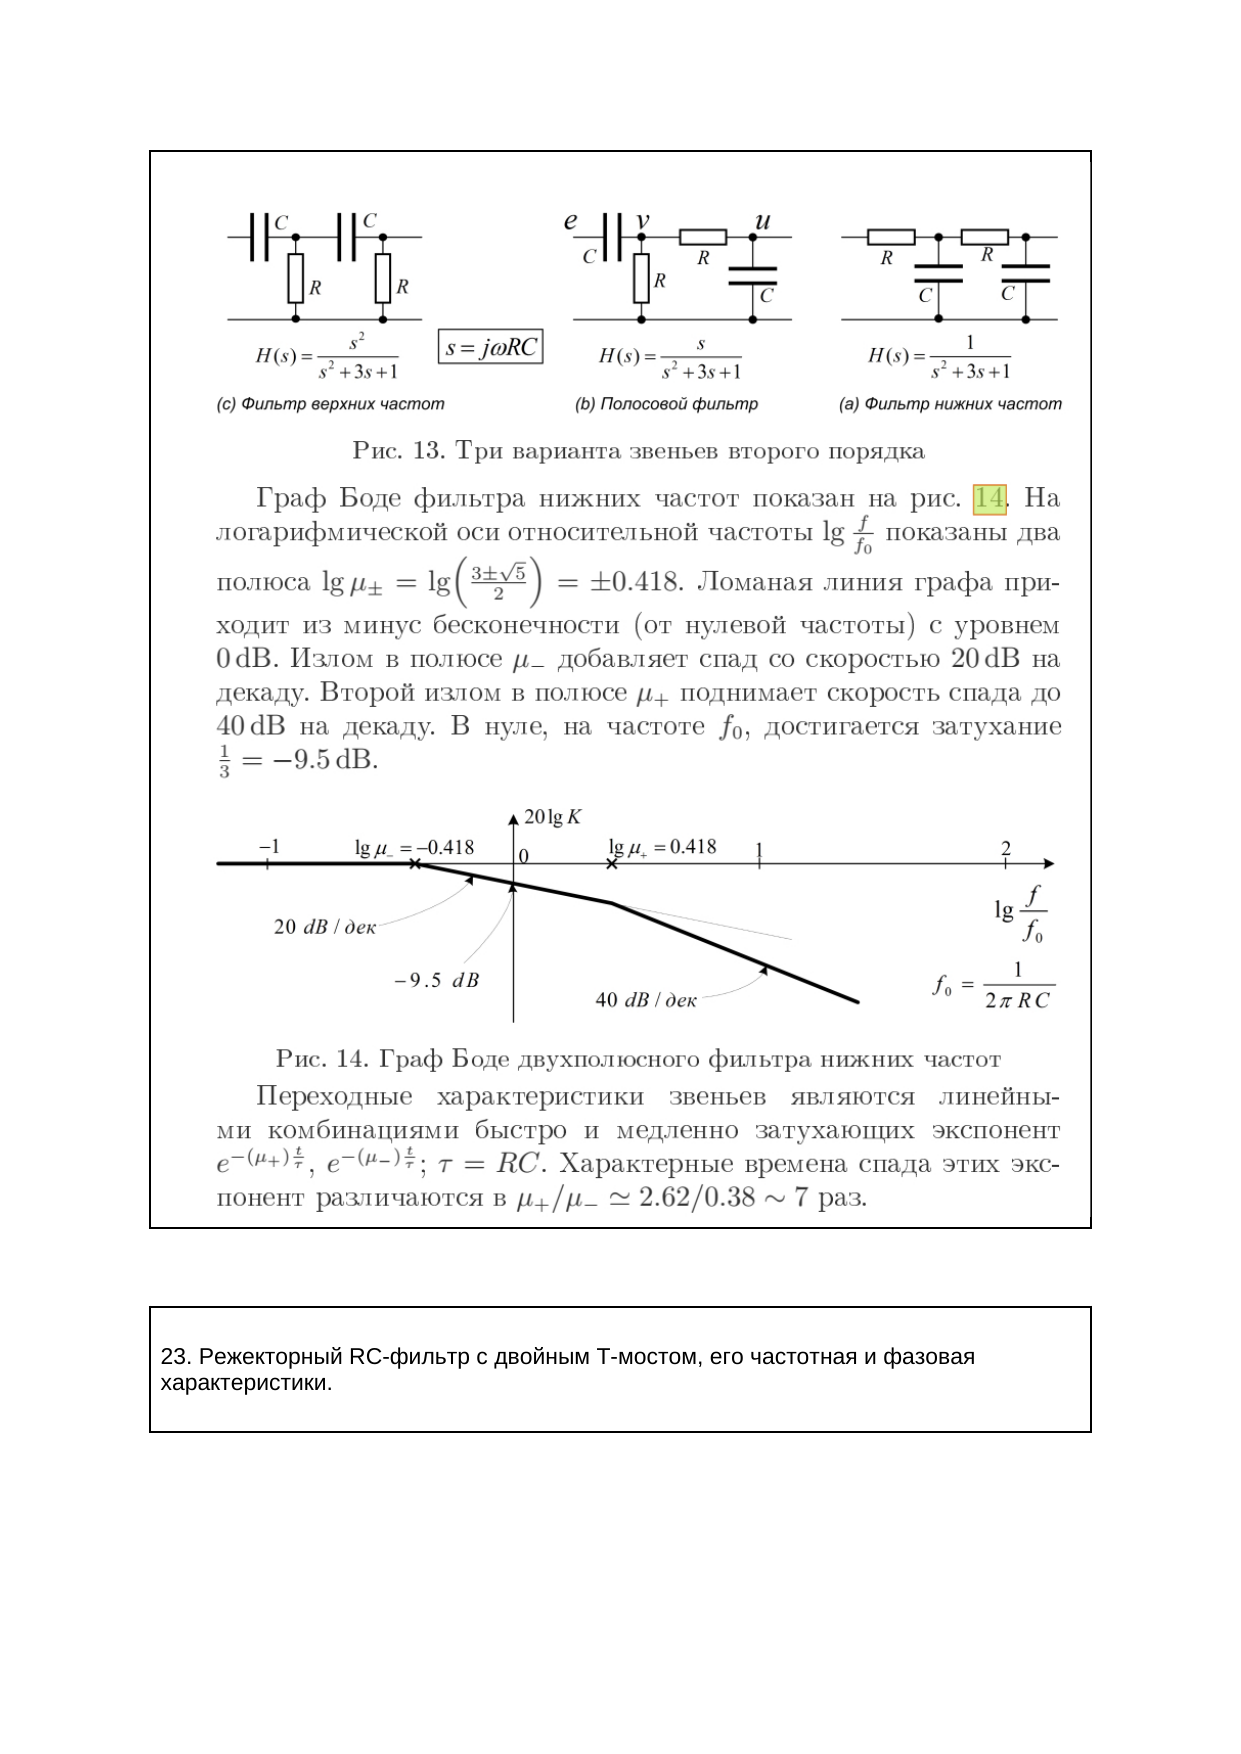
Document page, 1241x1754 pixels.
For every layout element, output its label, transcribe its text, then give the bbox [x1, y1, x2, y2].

table_cell [151, 152, 1090, 1227]
picture [160, 162, 1091, 1217]
table_header 23. Режекторный RC-фильтр с двойным T-мостом, его частотная и фазовая характеристики. [151, 1308, 1090, 1431]
